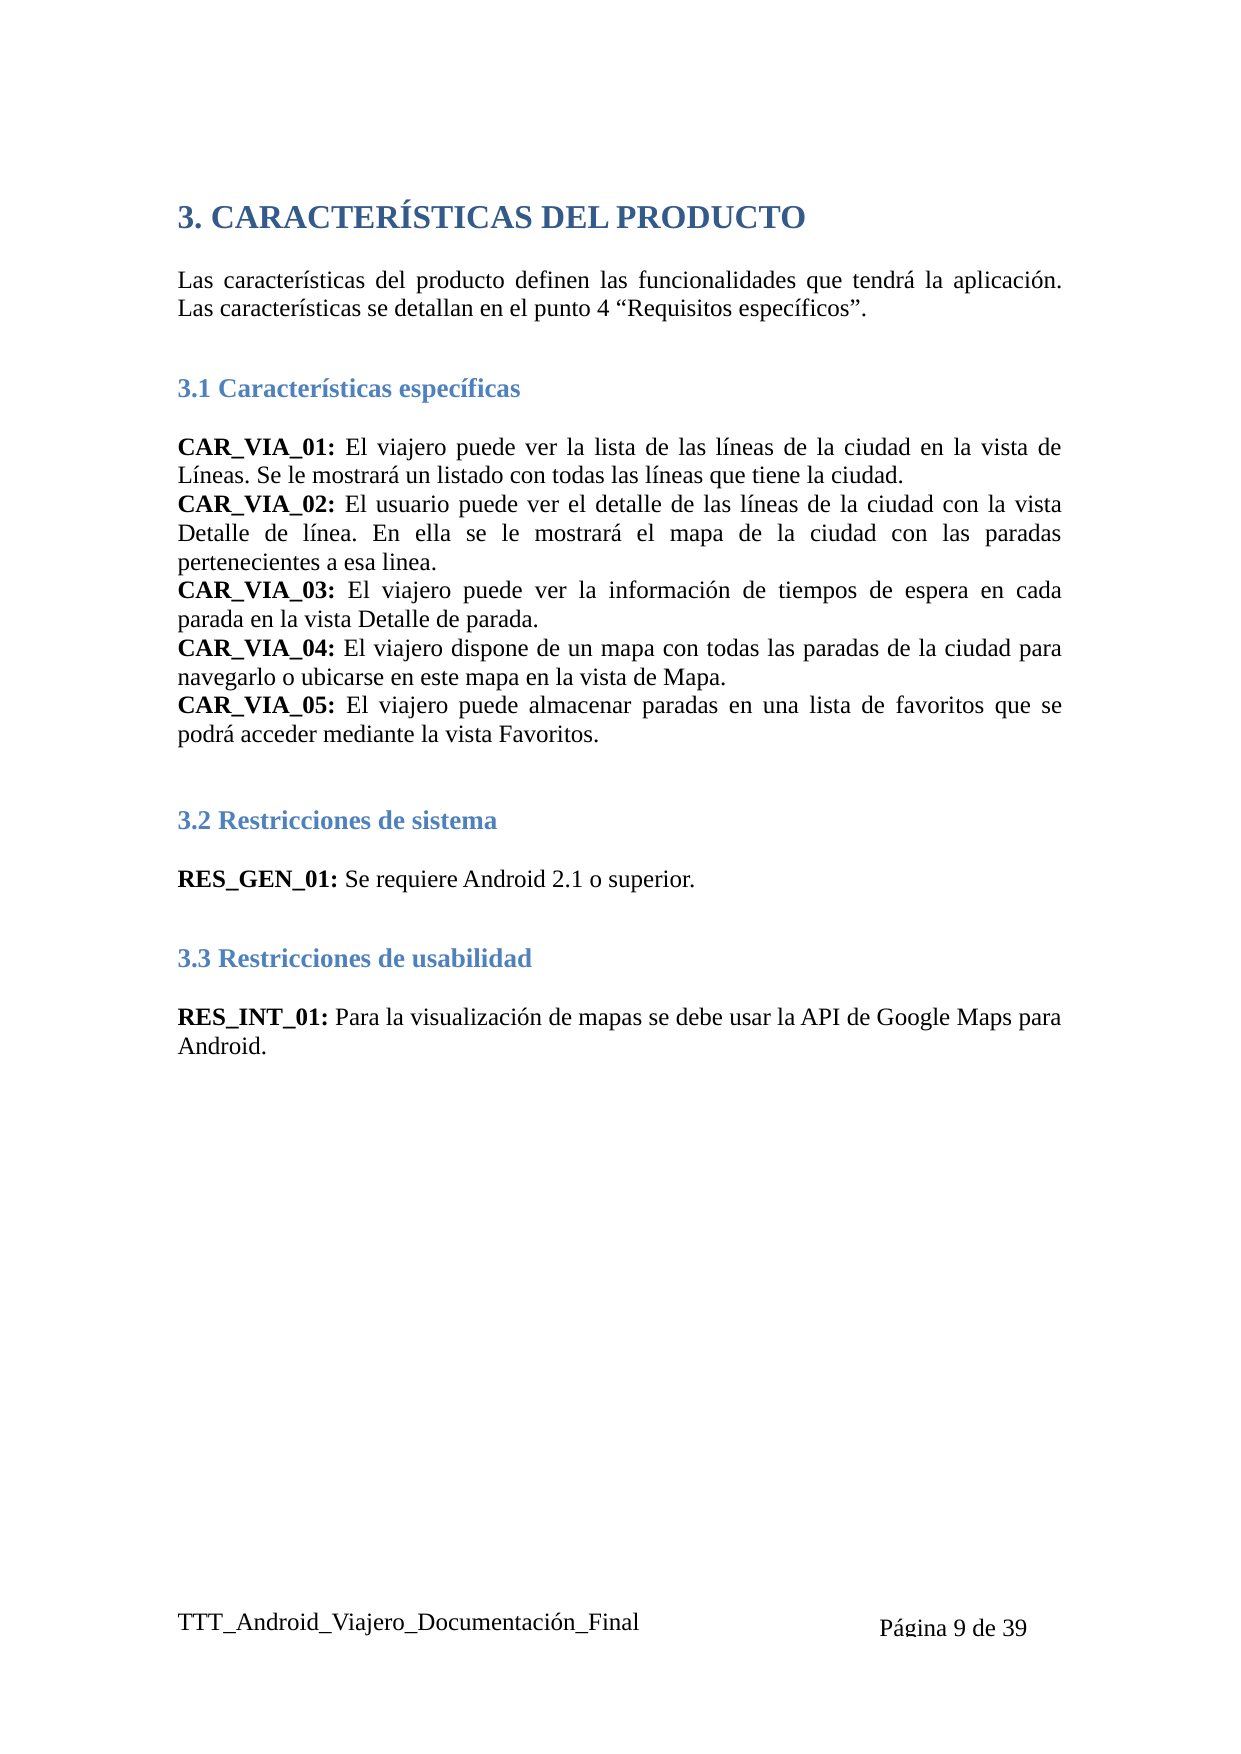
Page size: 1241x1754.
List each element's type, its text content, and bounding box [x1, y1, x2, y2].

subtitle 3.3 Restricciones de usabilidad [177, 942, 1063, 974]
text RES_GEN_01: Se requiere Android 2.1 o superior. [177, 864, 1063, 893]
text CAR_VIA_04: El viajero dispone de un mapa con todas las paradas de la ciudad para navegarlo o ubicarse en este mapa en la vista de Mapa. [177, 633, 1063, 691]
text CAR_VIA_03: El viajero puede ver la información de tiempos de espera en cada parada en la vista Detalle de parada. [177, 576, 1063, 633]
subtitle 3. CARACTERÍSTICAS DEL PRODUCTO [177, 198, 1063, 236]
text Las características del producto definen las funcionalidades que tendrá la aplicación. Las características se detallan en el punto 4 “Requisitos específicos”. [177, 265, 1063, 322]
subtitle 3.2 Restricciones de sistema [177, 804, 1063, 835]
text RES_INT_01: Para la visualización de mapas se debe usar la API de Google Maps para Android. [177, 1002, 1063, 1060]
subtitle 3.1 Características específicas [177, 372, 1063, 403]
text CAR_VIA_05: El viajero puede almacenar paradas en una lista de favoritos que se podrá acceder mediante la vista Favoritos. [177, 691, 1063, 748]
text CAR_VIA_01: El viajero puede ver la lista de las líneas de la ciudad en la vista de Líneas. Se le mostrará un listado con todas las líneas que tiene la ciudad. [177, 432, 1063, 489]
text CAR_VIA_02: El usuario puede ver el detalle de las líneas de la ciudad con la vista Detalle de línea. En ella se le mostrará el mapa de la ciudad con las paradas pertenecientes a esa linea. [177, 489, 1063, 576]
